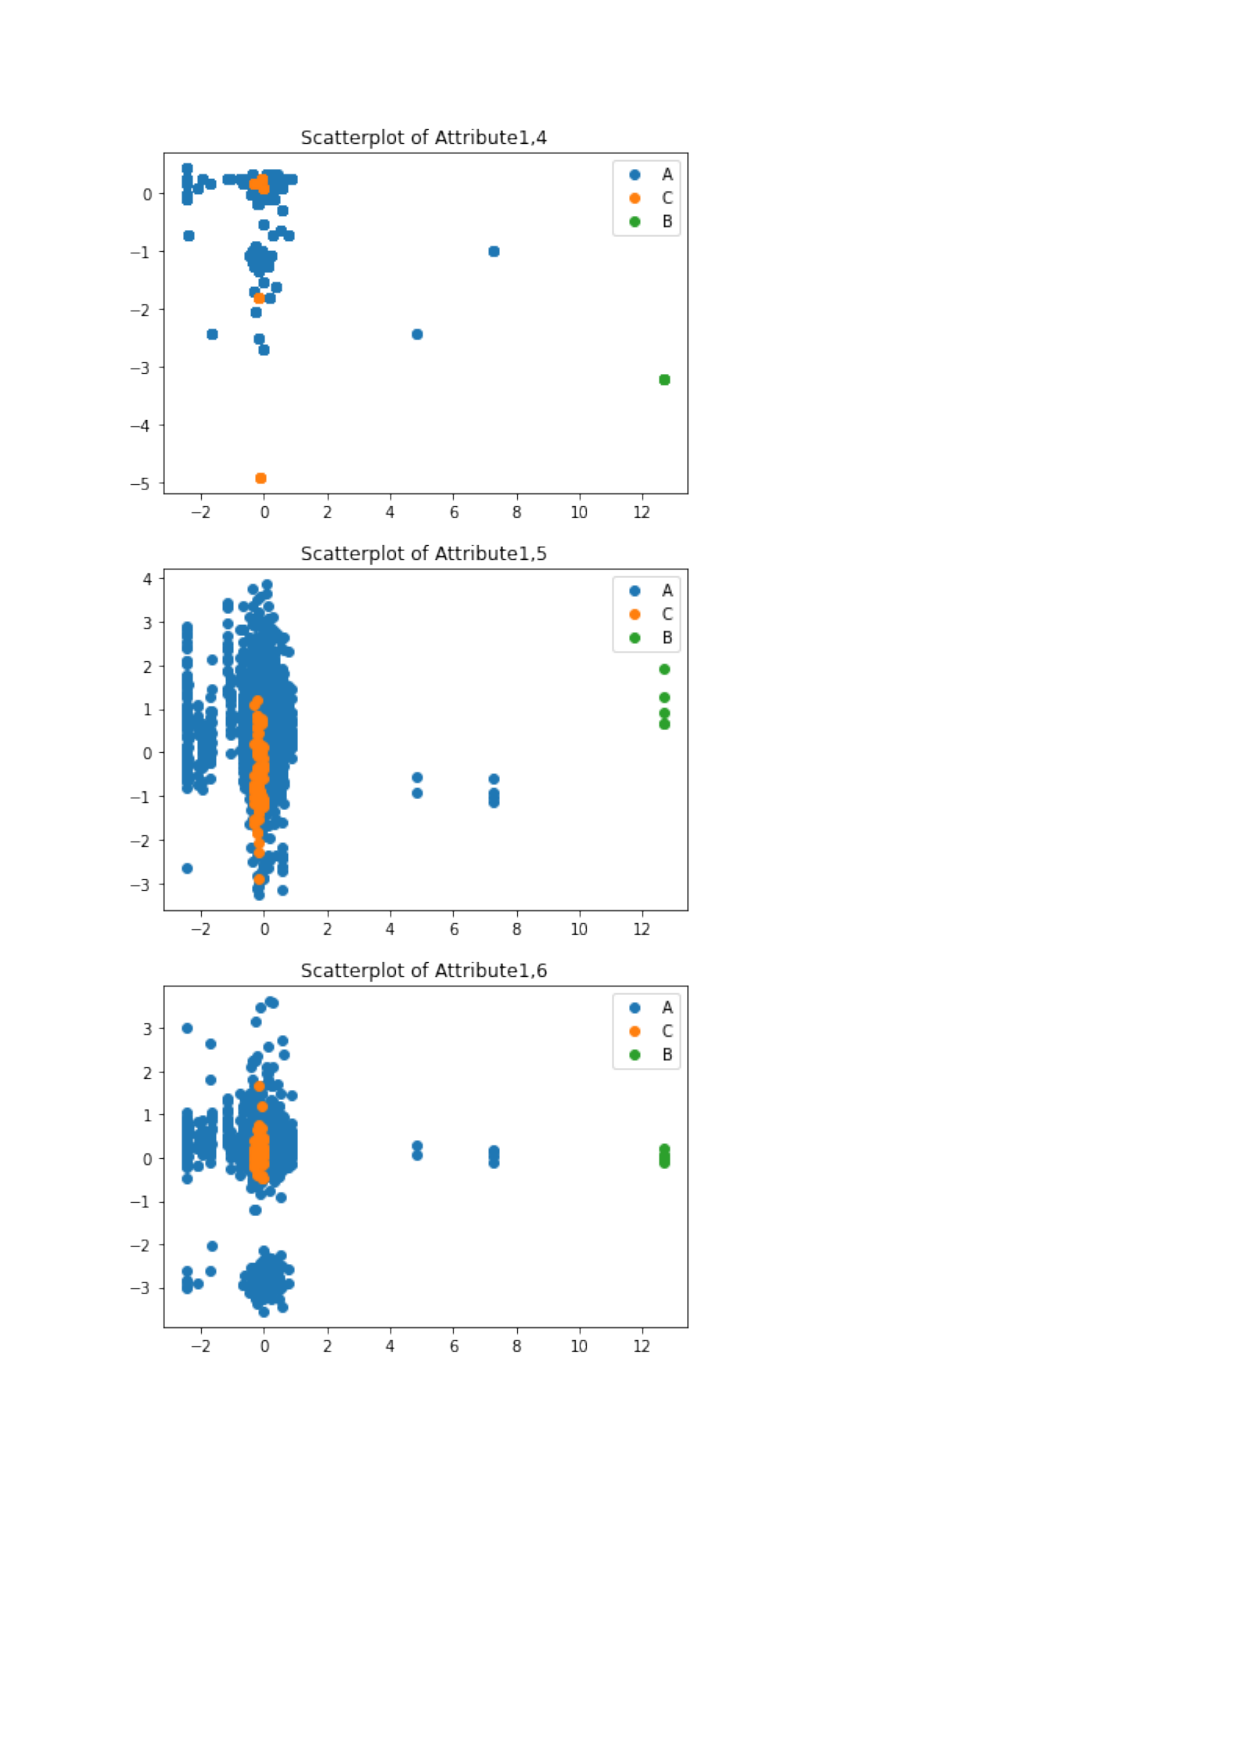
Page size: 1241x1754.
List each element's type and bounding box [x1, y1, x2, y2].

picture [118, 118, 697, 531]
picture [118, 951, 697, 1365]
picture [118, 535, 697, 948]
